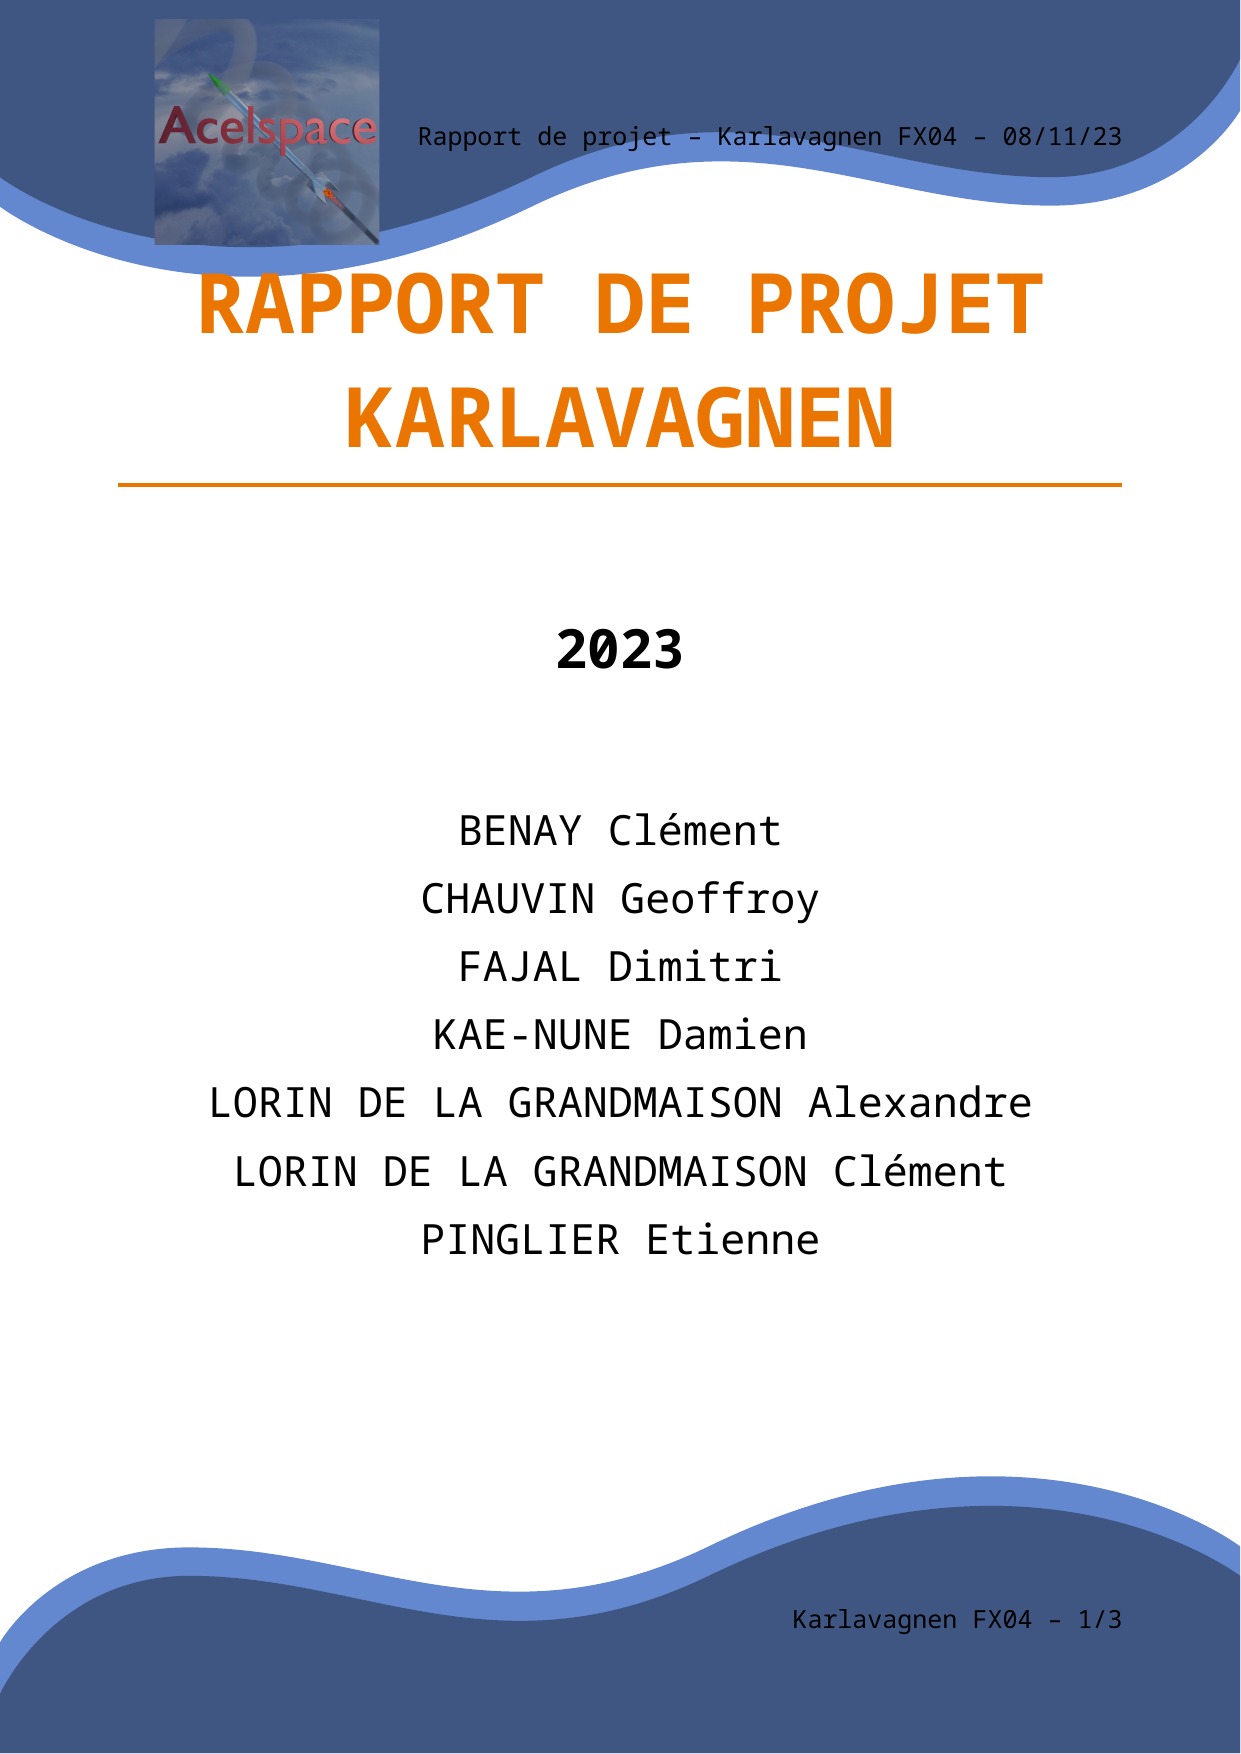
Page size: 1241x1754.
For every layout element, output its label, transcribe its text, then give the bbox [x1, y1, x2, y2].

picture [154, 19, 380, 245]
title Rapport de projet Karlavagnen [118, 207, 1122, 483]
text BENAY Clément CHAUVIN Geoffroy FAJAL Dimitri KAE-NUNE Damien LORIN DE LA GRANDMAISON Alexandre LORIN DE LA GRANDMAISON Clément PINGLIER Etienne [118, 801, 1122, 1266]
subtitle 2023 [118, 610, 1122, 684]
